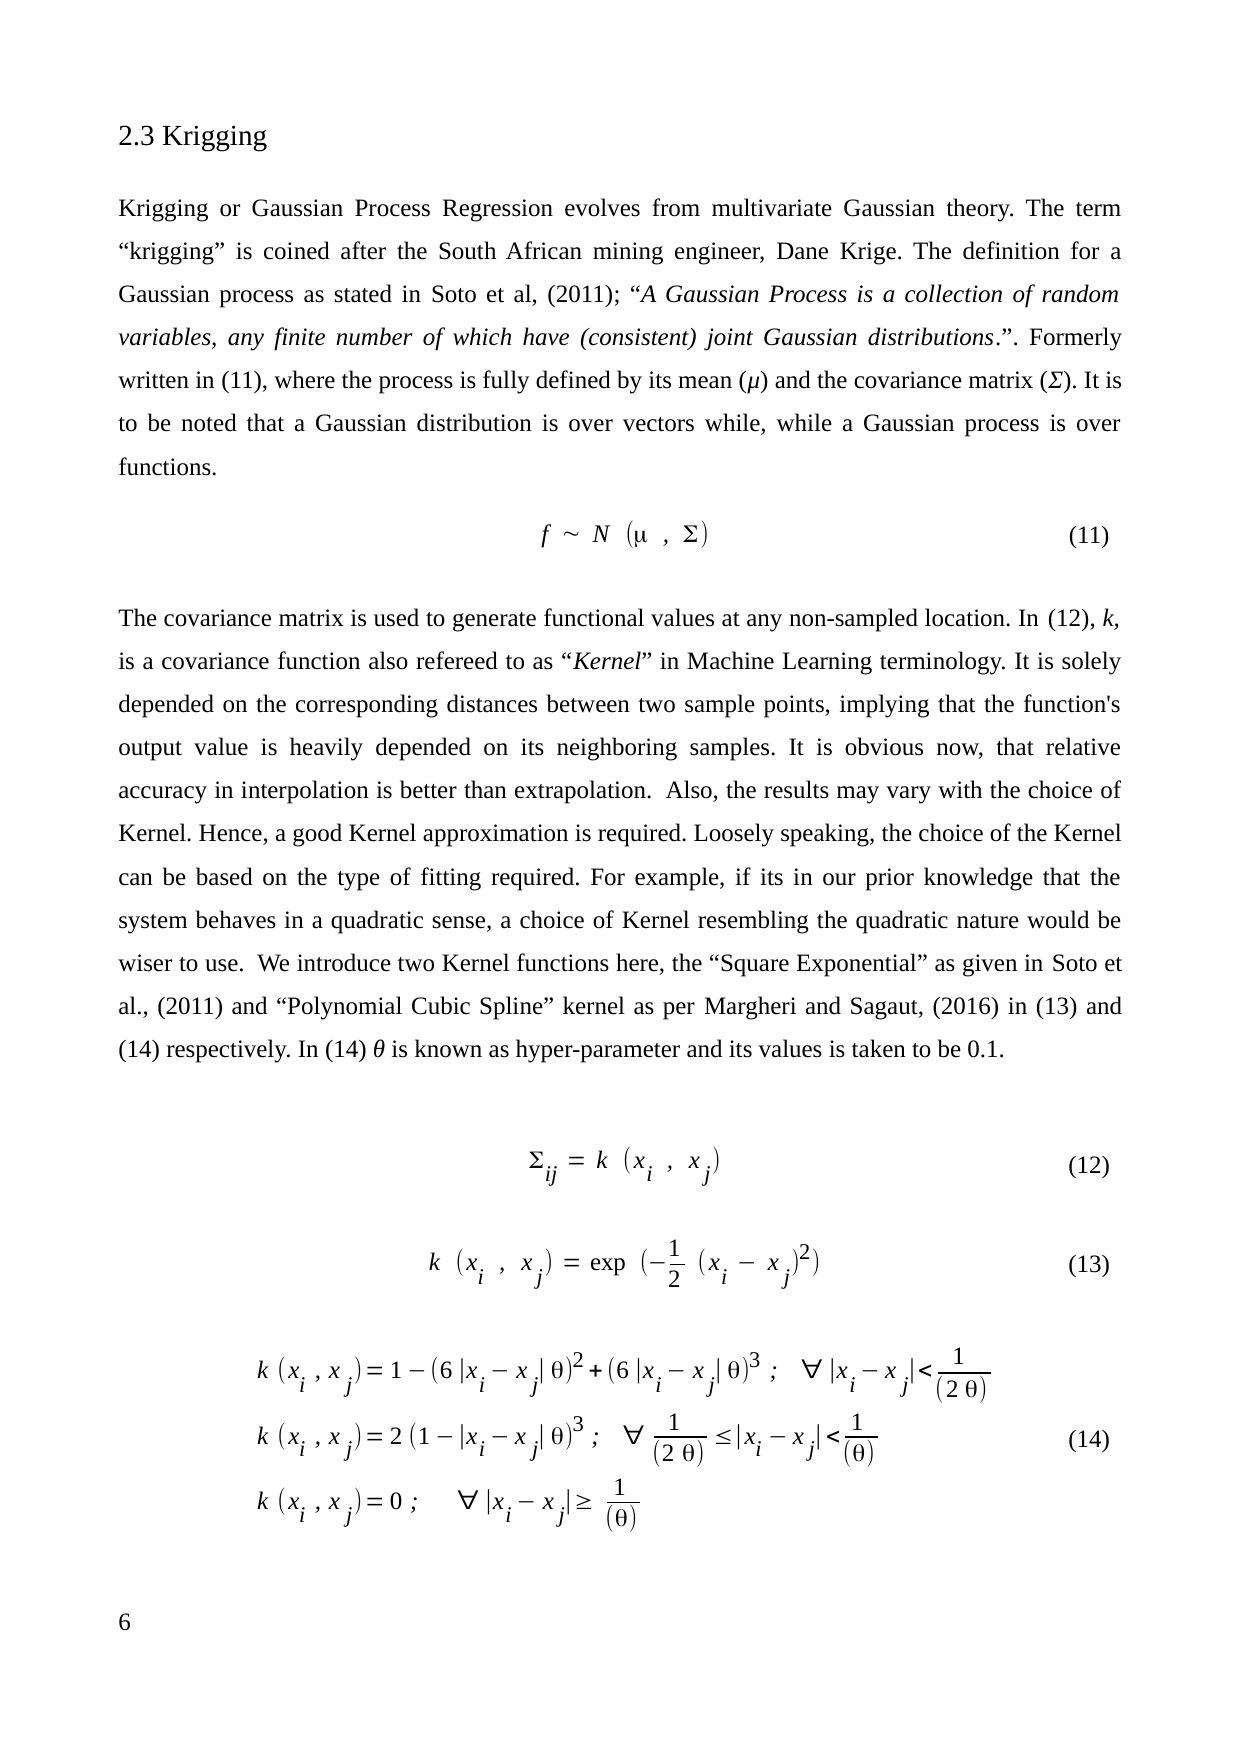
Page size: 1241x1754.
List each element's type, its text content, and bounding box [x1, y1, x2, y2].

table_header (14) [1056, 1318, 1122, 1559]
table_header [194, 1318, 1056, 1559]
table_header [194, 1120, 1056, 1210]
table_header [118, 1210, 193, 1318]
text Krigging or Gaussian Process Regression evolves from multivariate Gaussian theory. The term “krigging” is coined after the South African mining engineer, Dane Krige. The definition for a Gaussian process as stated in Soto et al, (2011)⁠; “A Gaussian Process is a collection of random variables, any finite number of which have (consistent) joint Gaussian distributions.”. Formerly written in (11), where the process is fully defined by its mean (μ) and the covariance matrix (Σ). It is to be noted that a Gaussian distribution is over vectors while, while a Gaussian process is over functions. [118, 193, 1122, 480]
table_header [194, 495, 1056, 574]
table_header [118, 495, 193, 574]
table_header (11) [1056, 495, 1122, 574]
table_header (12) [1056, 1120, 1122, 1210]
text The covariance matrix is used to generate functional values at any non-sampled location. In (12), k, is a covariance function also refereed to as “Kernel” in Machine Learning terminology. It is solely depended on the corresponding distances between two sample points, implying that the function's output value is heavily depended on its neighboring samples. It is obvious now, that relative accuracy in interpolation is better than extrapolation. Also, the results may vary with the choice of Kernel. Hence, a good Kernel approximation is required. Loosely speaking, the choice of the Kernel can be based on the type of fitting required. For example, if its in our prior knowledge that the system behaves in a quadratic sense, a choice of Kernel resembling the quadratic nature would be wiser to use. We introduce two Kernel functions here, the “Square Exponential” as given in Soto et al., (2011)⁠ and “Polynomial Cubic Spline” kernel as per Margheri and Sagaut, (2016)⁠ in (13) and (14) respectively. In (14) θ is known as hyper-parameter and its values is taken to be 0.1. [118, 603, 1122, 1063]
subtitle 2.3 Krigging [118, 118, 1122, 152]
table_header (13) [1056, 1210, 1122, 1318]
table_header [118, 1318, 193, 1559]
table_header [194, 1210, 1056, 1318]
table_header [118, 1120, 193, 1210]
